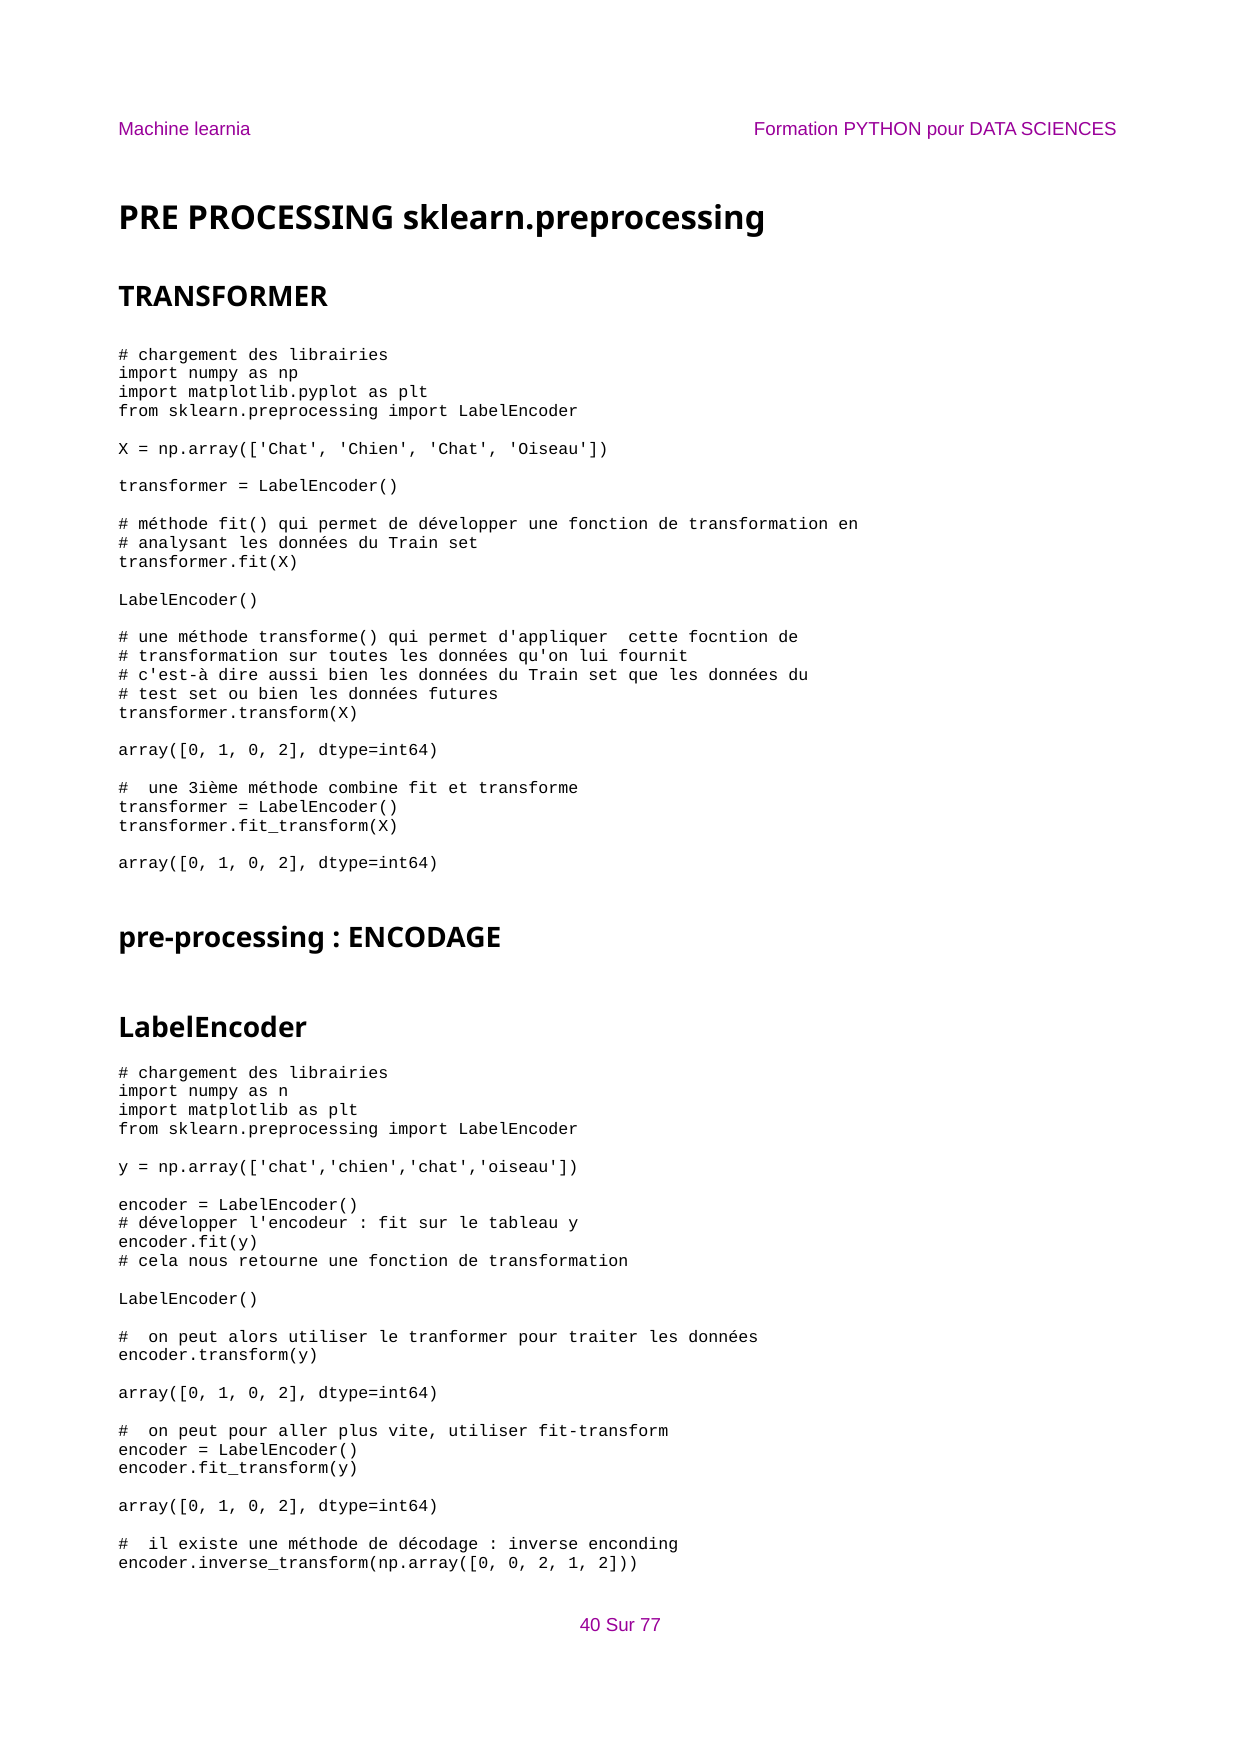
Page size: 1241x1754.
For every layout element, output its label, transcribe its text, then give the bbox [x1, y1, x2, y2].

text # analysant les données du Train set [118, 534, 1122, 553]
text import matplotlib.pyplot as plt [118, 384, 1122, 403]
subtitle PRE PROCESSING sklearn.preprocessing [118, 194, 1122, 239]
text # c'est-à dire aussi bien les données du Train set que les données du [118, 667, 1122, 685]
text import matplotlib as plt [118, 1102, 1122, 1121]
text transformer = LabelEncoder() [118, 798, 1122, 817]
text array([0, 1, 0, 2], dtype=int64) [118, 1385, 1122, 1403]
text from sklearn.preprocessing import LabelEncoder [118, 403, 1122, 421]
text import numpy as np [118, 365, 1122, 384]
text encoder.fit_transform(y) [118, 1460, 1122, 1479]
text import numpy as n [118, 1083, 1122, 1102]
text transformer.fit_transform(X) [118, 817, 1122, 836]
text from sklearn.preprocessing import LabelEncoder [118, 1121, 1122, 1139]
text # méthode fit() qui permet de développer une fonction de transformation en [118, 516, 1122, 534]
subtitle TRANSFORMER [118, 276, 1122, 315]
text array([0, 1, 0, 2], dtype=int64) [118, 855, 1122, 874]
text # chargement des librairies [118, 1064, 1122, 1083]
text LabelEncoder() [118, 1290, 1122, 1309]
text transformer.fit(X) [118, 553, 1122, 572]
text X = np.array(['Chat', 'Chien', 'Chat', 'Oiseau']) [118, 440, 1122, 459]
text transformer = LabelEncoder() [118, 478, 1122, 497]
text # on peut alors utiliser le tranformer pour traiter les données [118, 1328, 1122, 1347]
subtitle LabelEncoder [118, 1007, 1122, 1045]
text # il existe une méthode de décodage : inverse enconding [118, 1536, 1122, 1554]
text array([0, 1, 0, 2], dtype=int64) [118, 1498, 1122, 1517]
text # transformation sur toutes les données qu'on lui fournit [118, 648, 1122, 667]
text transformer.transform(X) [118, 704, 1122, 723]
text # on peut pour aller plus vite, utiliser fit-transform [118, 1422, 1122, 1441]
text encoder.inverse_transform(np.array([0, 0, 2, 1, 2])) [118, 1554, 1122, 1573]
text # une méthode transforme() qui permet d'appliquer cette focntion de [118, 629, 1122, 648]
text y = np.array(['chat','chien','chat','oiseau']) [118, 1158, 1122, 1177]
text encoder.transform(y) [118, 1347, 1122, 1366]
text # développer l'encodeur : fit sur le tableau y [118, 1215, 1122, 1234]
text array([0, 1, 0, 2], dtype=int64) [118, 742, 1122, 761]
text # test set ou bien les données futures [118, 685, 1122, 704]
text encoder.fit(y) [118, 1234, 1122, 1253]
text # une 3ième méthode combine fit et transforme [118, 780, 1122, 798]
text encoder = LabelEncoder() [118, 1196, 1122, 1215]
text encoder = LabelEncoder() [118, 1441, 1122, 1460]
text # chargement des librairies [118, 346, 1122, 365]
text # cela nous retourne une fonction de transformation [118, 1253, 1122, 1272]
subtitle pre-processing : ENCODAGE [118, 918, 1122, 956]
text LabelEncoder() [118, 591, 1122, 610]
